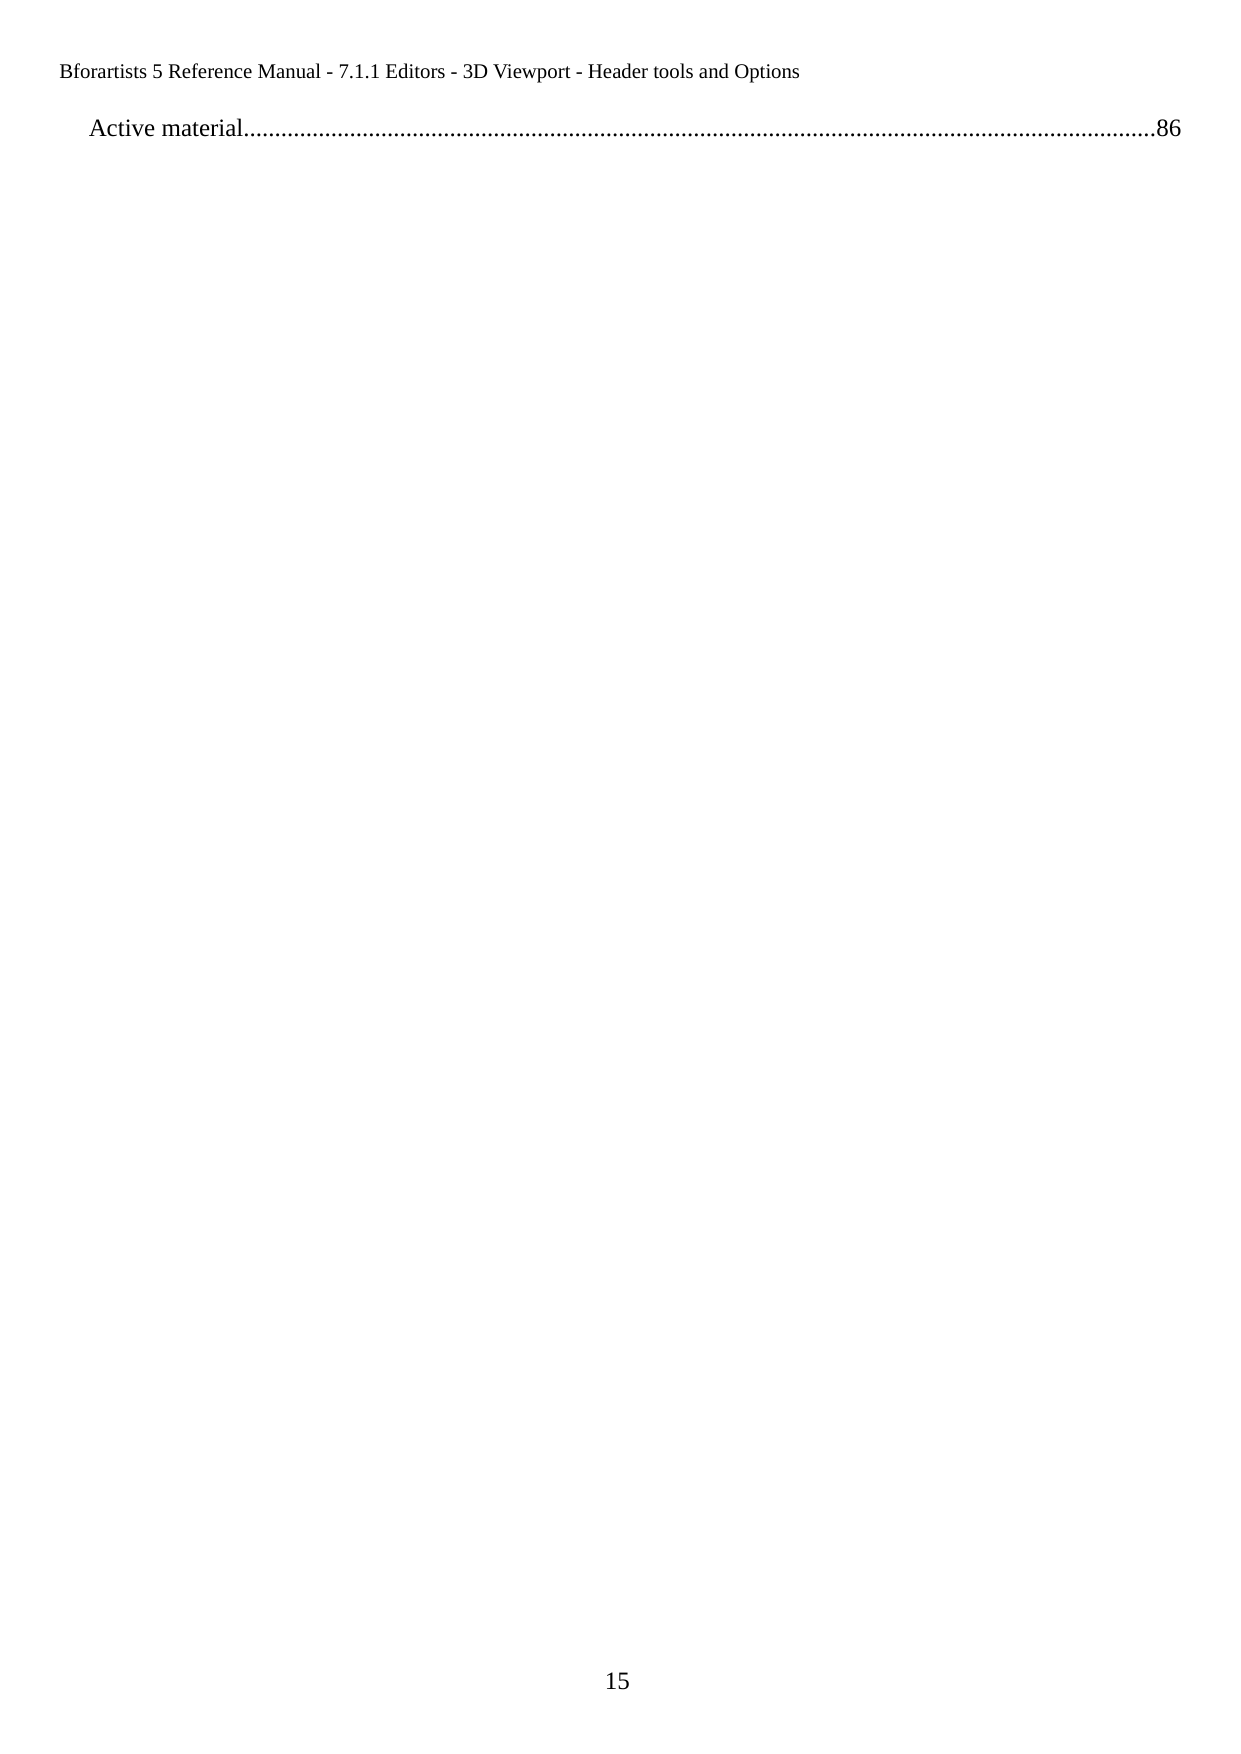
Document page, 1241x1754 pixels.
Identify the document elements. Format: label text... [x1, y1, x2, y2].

text Active material 86 [88, 113, 1181, 141]
